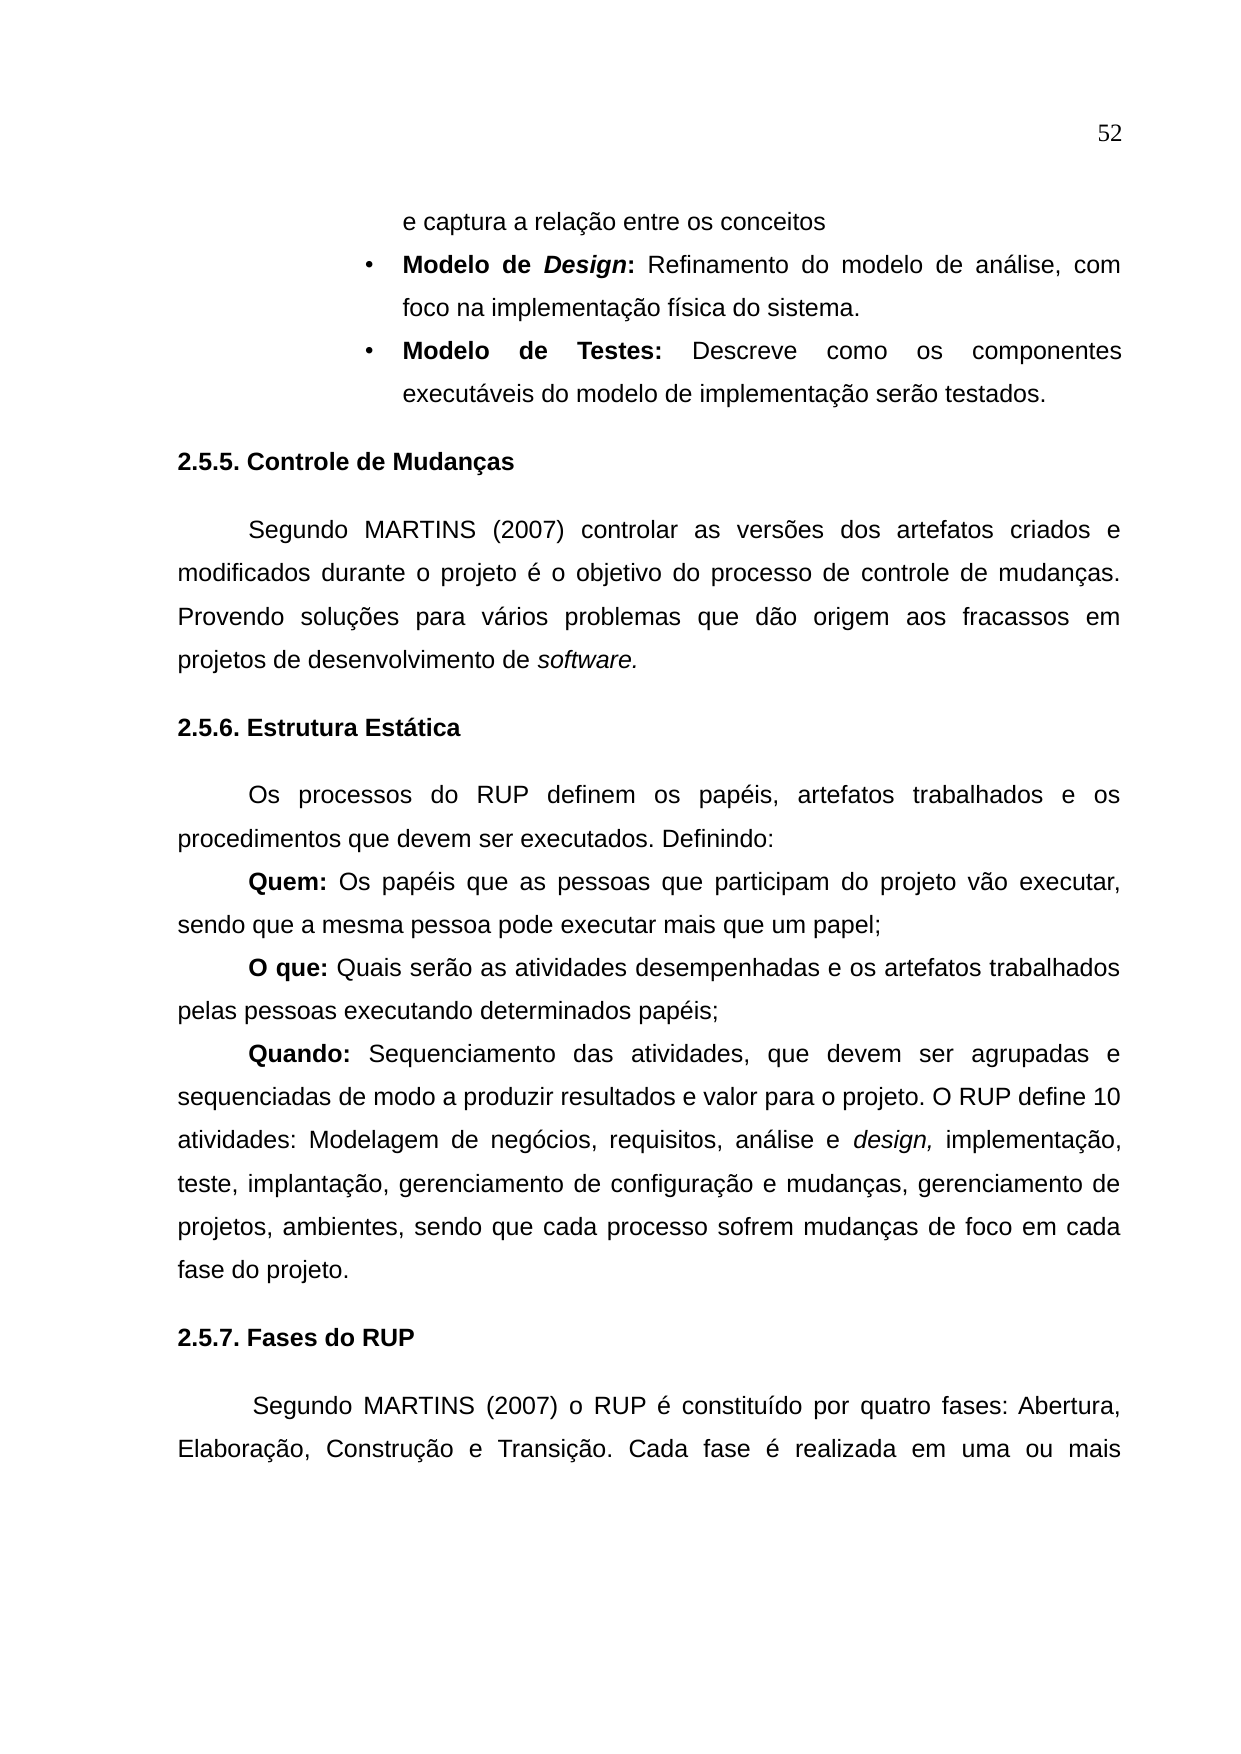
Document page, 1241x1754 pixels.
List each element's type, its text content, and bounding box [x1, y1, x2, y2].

list Modelo de Design: Refinamento do modelo de análise, com foco na implementação física do sistema. [365, 250, 1122, 322]
subtitle 2.5.5. Controle de Mudanças [177, 447, 1122, 476]
list e captura a relação entre os conceitos [365, 207, 1122, 235]
text Segundo MARTINS (2007) o RUP é constituído por quatro fases: Abertura, Elaboração, Construção e Transição. Cada fase é realizada em uma ou mais [177, 1391, 1122, 1462]
text Segundo MARTINS (2007) controlar as versões dos artefatos criados e modificados durante o projeto é o objetivo do processo de controle de mudanças. Provendo soluções para vários problemas que dão origem aos fracassos em projetos de desenvolvimento de software. [177, 515, 1122, 673]
text O que: Quais serão as atividades desempenhadas e os artefatos trabalhados pelas pessoas executando determinados papéis; [177, 953, 1122, 1025]
text Quem: Os papéis que as pessoas que participam do projeto vão executar, sendo que a mesma pessoa pode executar mais que um papel; [177, 867, 1122, 938]
subtitle 2.5.6. Estrutura Estática [177, 712, 1122, 741]
text Os processos do RUP definem os papéis, artefatos trabalhados e os procedimentos que devem ser executados. Definindo: [177, 780, 1122, 852]
text Quando: Sequenciamento das atividades, que devem ser agrupadas e sequenciadas de modo a produzir resultados e valor para o projeto. O RUP define 10 atividades: Modelagem de negócios, requisitos, análise e design, implementação, teste, implantação, gerenciamento de configuração e mudanças, gerenciamento de projetos, ambientes, sendo que cada processo sofrem mudanças de foco em cada fase do projeto. [177, 1039, 1122, 1283]
list Modelo de Testes: Descreve como os componentes executáveis do modelo de implementação serão testados. [365, 336, 1122, 408]
subtitle 2.5.7. Fases do RUP [177, 1323, 1122, 1351]
